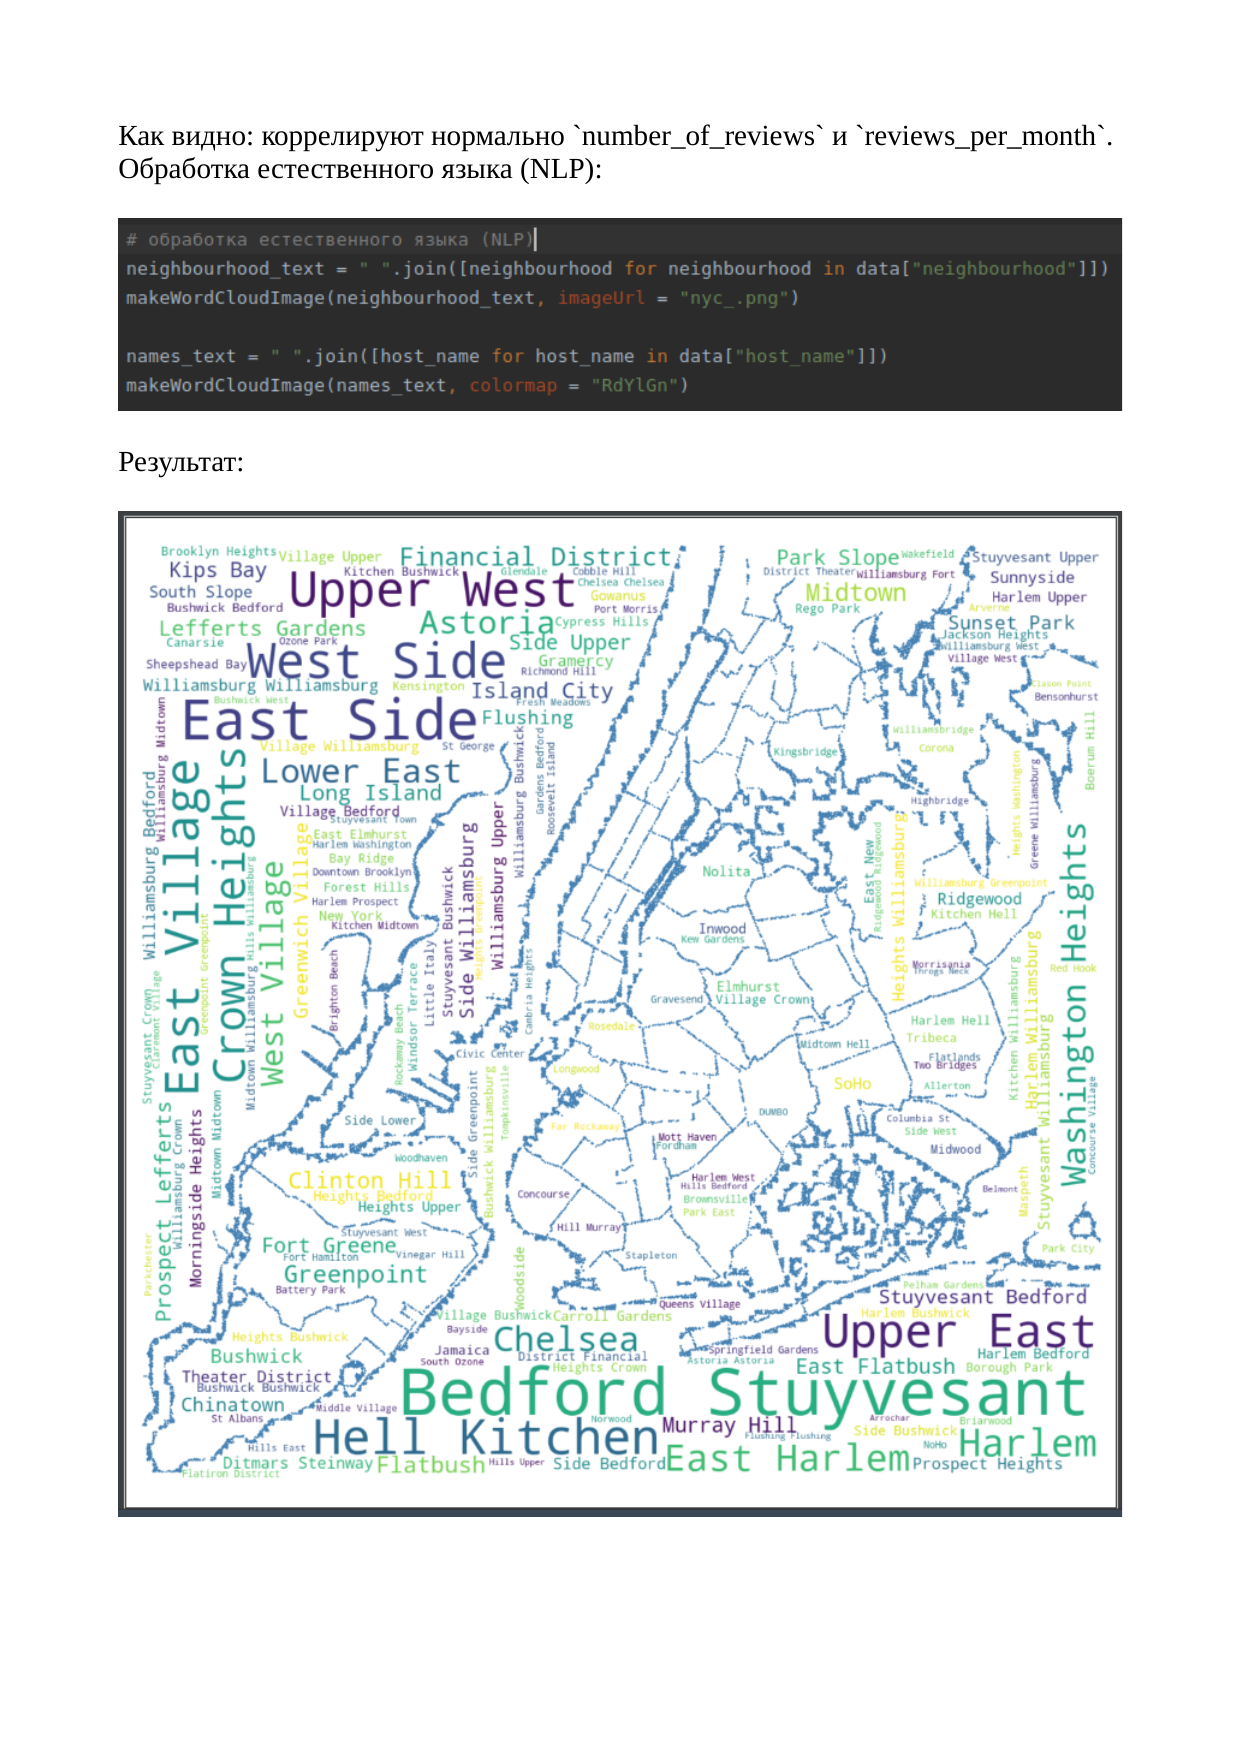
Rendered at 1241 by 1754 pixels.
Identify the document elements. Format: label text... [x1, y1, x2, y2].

text Обработка естественного языка (NLP): [118, 152, 1122, 185]
text Как видно: коррелируют нормально `number_of_reviews` и `reviews_per_month`. [118, 118, 1122, 152]
picture [118, 218, 1123, 411]
text Результат: [118, 444, 1122, 478]
picture [118, 511, 1123, 1517]
